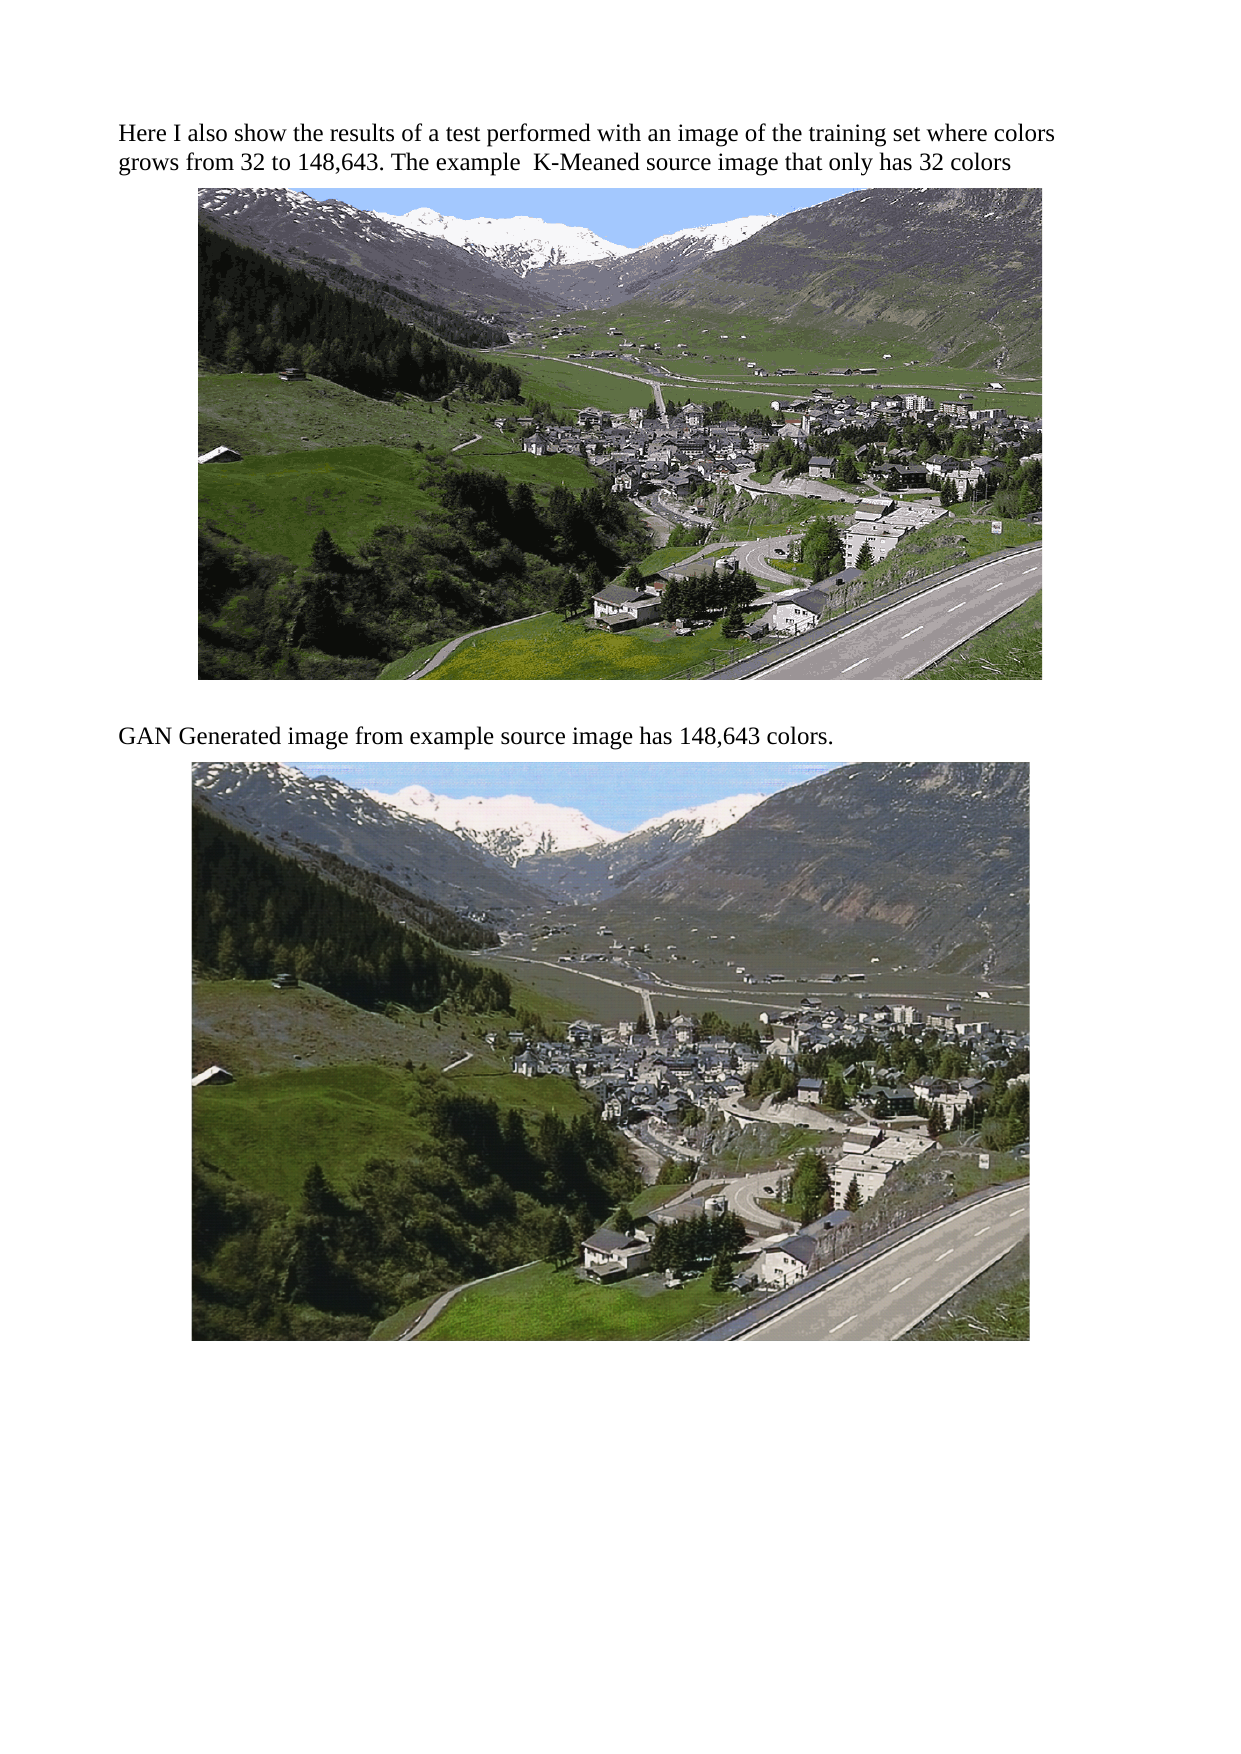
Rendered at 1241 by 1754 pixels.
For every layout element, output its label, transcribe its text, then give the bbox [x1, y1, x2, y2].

text GAN Generated image from example source image has 148,643 colors. [118, 721, 1122, 750]
text Here I also show the results of a test performed with an image of the training set where colors grows from 32 to 148,643. The example K-Meaned source image that only has 32 colors [118, 118, 1122, 176]
picture [191, 762, 1030, 1341]
picture [198, 188, 1043, 680]
